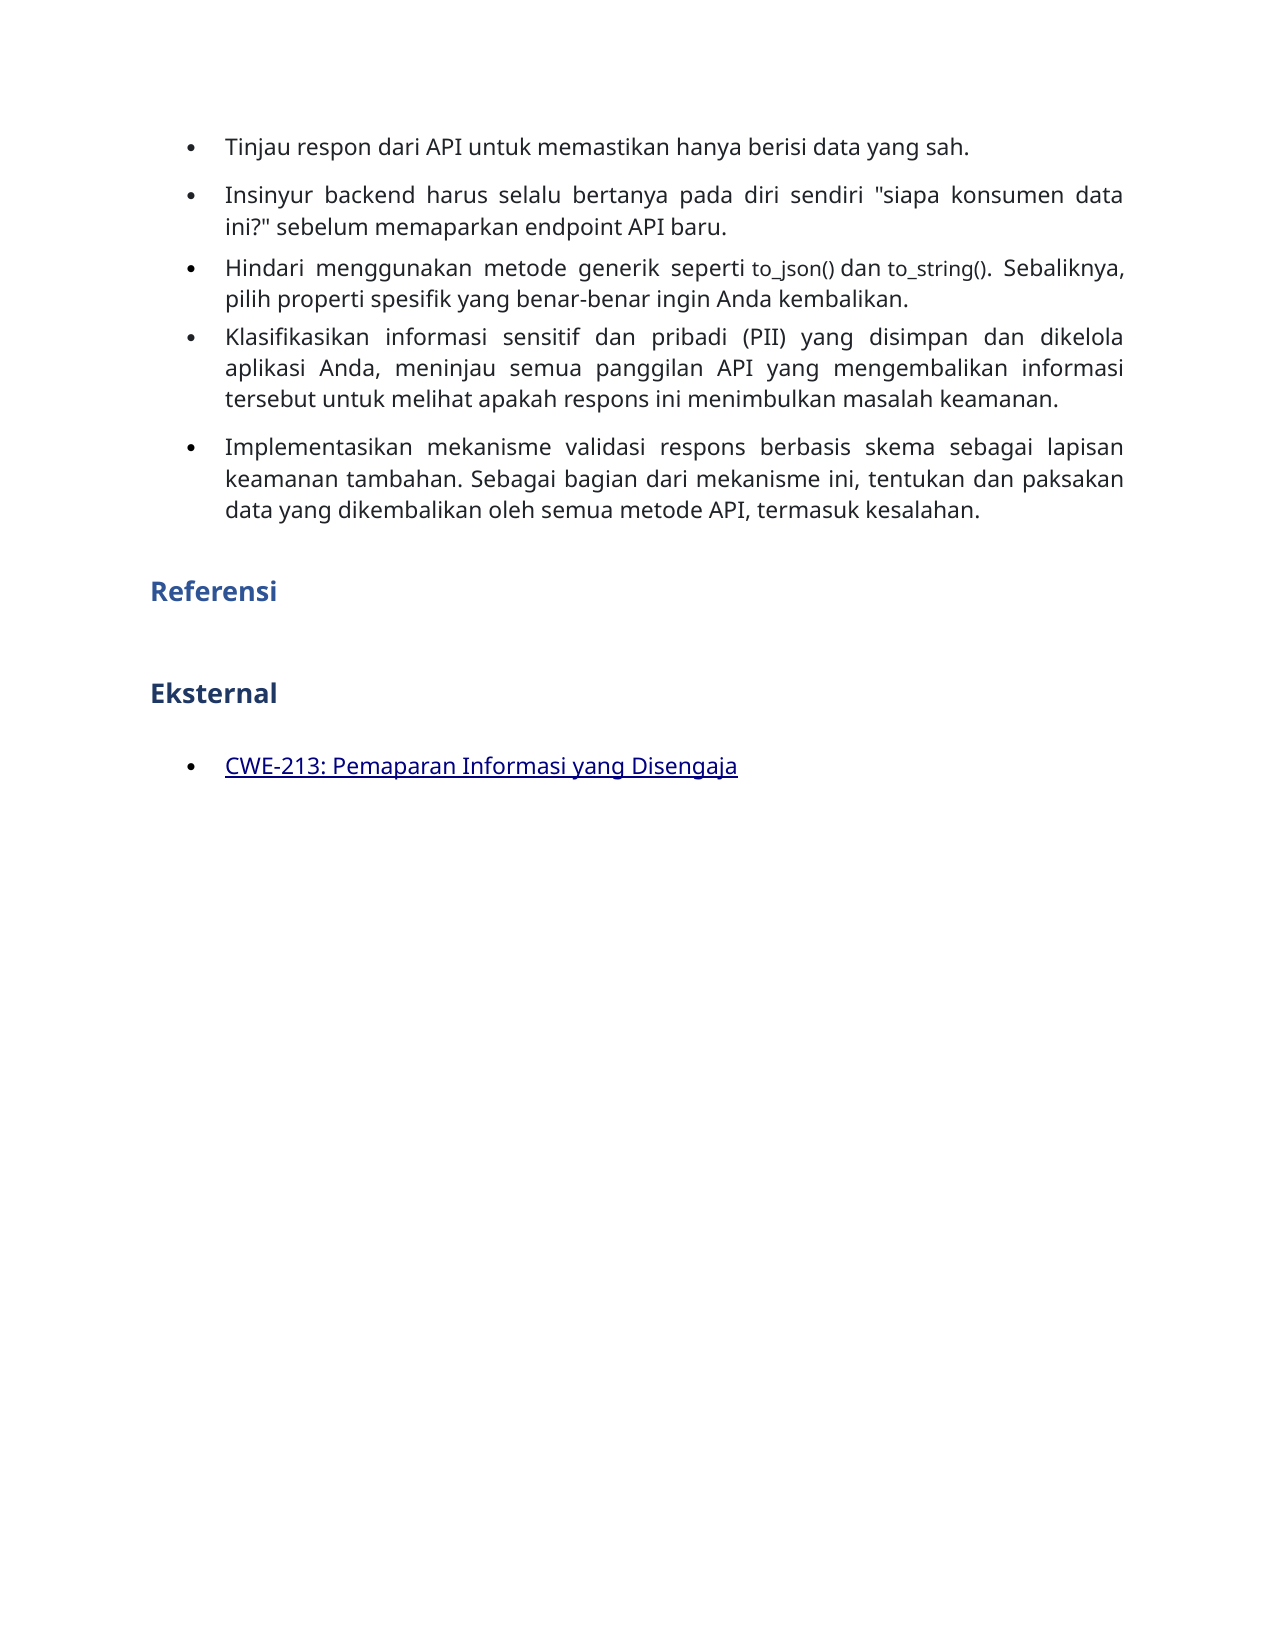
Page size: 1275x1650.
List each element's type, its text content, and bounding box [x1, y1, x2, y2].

list Klasifikasikan informasi sensitif dan pribadi (PII) yang disimpan dan dikelola aplikasi Anda, meninjau semua panggilan API yang mengembalikan informasi tersebut untuk melihat apakah respons ini menimbulkan masalah keamanan. [187, 321, 1125, 414]
subtitle Referensi [150, 573, 1125, 610]
list Tinjau respon dari API untuk memastikan hanya berisi data yang sah. [187, 131, 1125, 162]
subtitle Eksternal [150, 675, 1125, 712]
list Hindari menggunakan metode generik seperti to_json() dan to_string(). Sebaliknya, pilih properti spesifik yang benar-benar ingin Anda kembalikan. [187, 252, 1125, 314]
list CWE-213: Pemaparan Informasi yang Disengaja [187, 749, 1125, 781]
list Implementasikan mekanisme validasi respons berbasis skema sebagai lapisan keamanan tambahan. Sebagai bagian dari mekanisme ini, tentukan dan paksakan data yang dikembalikan oleh semua metode API, termasuk kesalahan. [187, 431, 1125, 525]
list Insinyur backend harus selalu bertanya pada diri sendiri "siapa konsumen data ini?" sebelum memaparkan endpoint API baru. [187, 179, 1125, 242]
